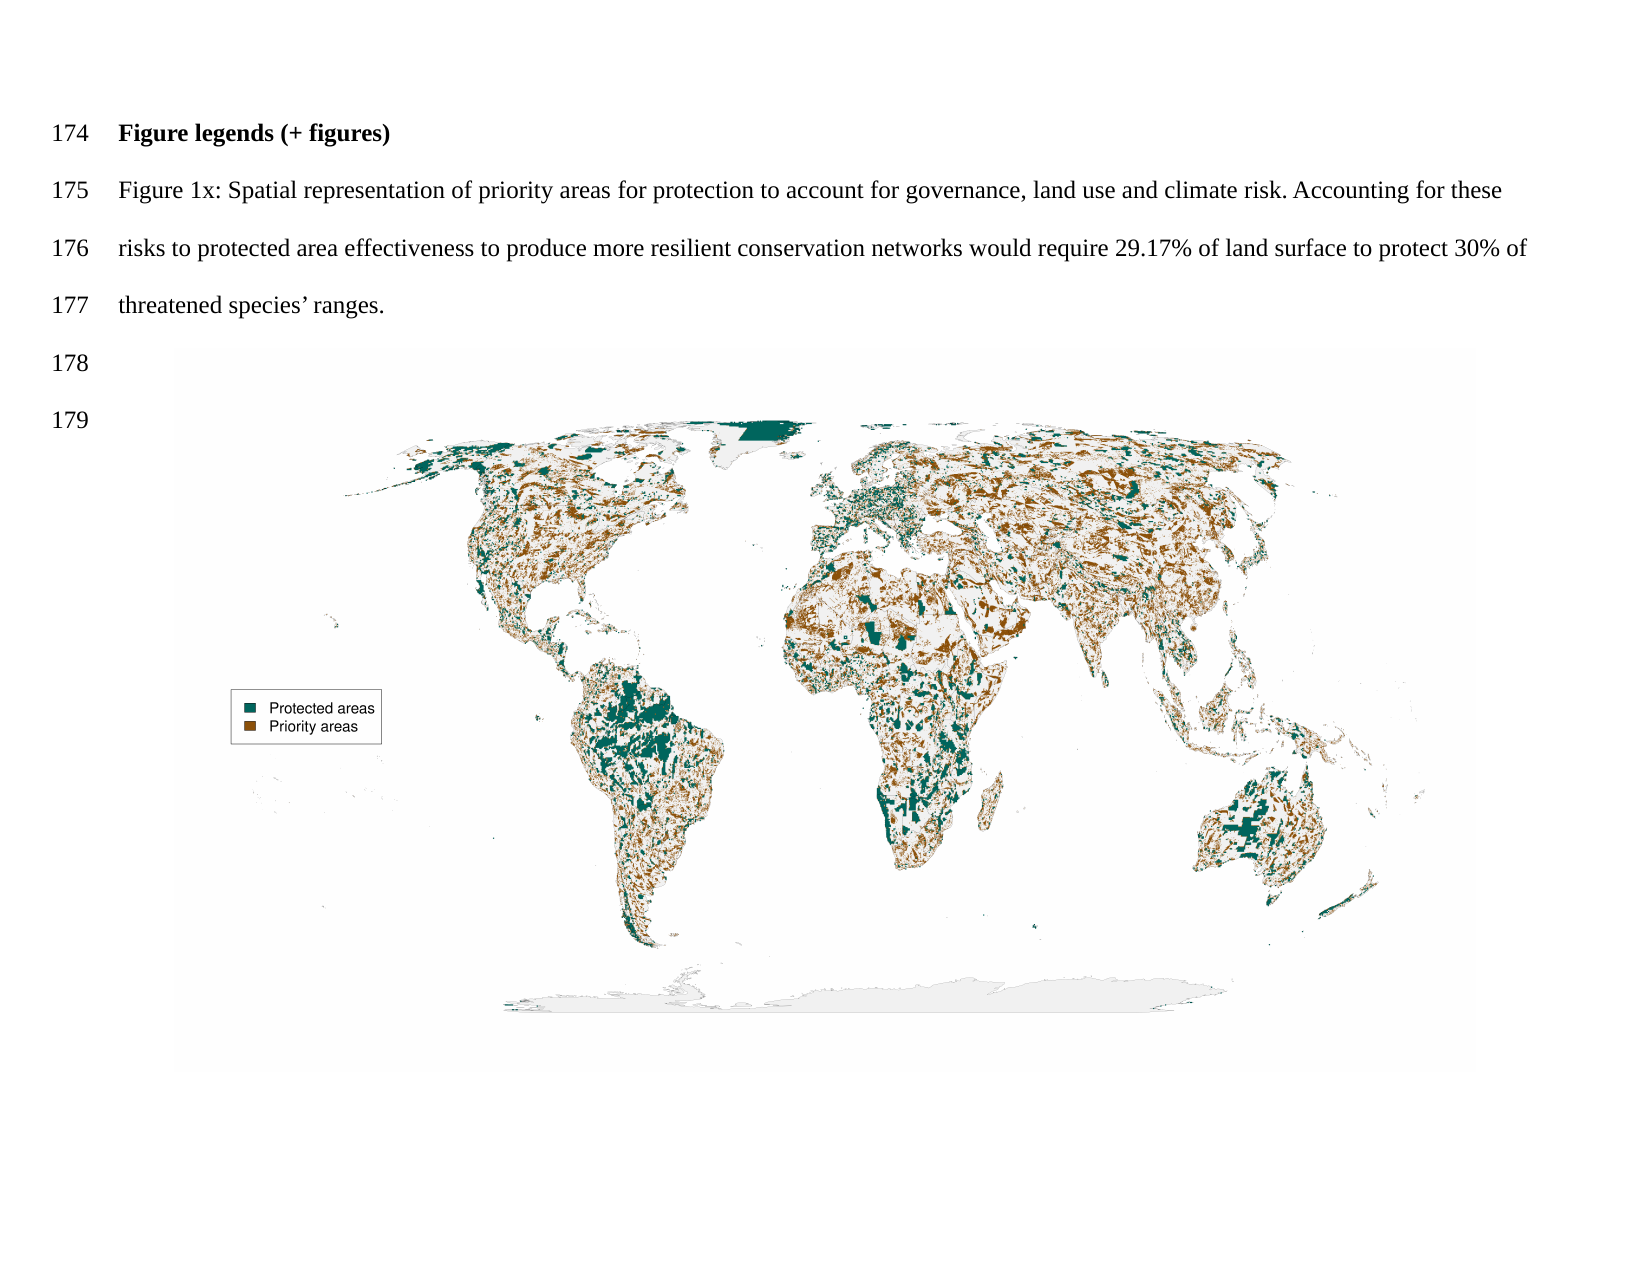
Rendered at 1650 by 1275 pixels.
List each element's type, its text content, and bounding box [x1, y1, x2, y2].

text Figure 1x: Spatial representation of priority areas for protection to account for governance, land use and climate risk. Accounting for these risks to protected area effectiveness to produce more resilient conservation networks would require 29.17% of land surface to protect 30% of threatened species’ ranges. [118, 176, 1532, 319]
text Figure legends (+ figures) [118, 118, 1532, 147]
